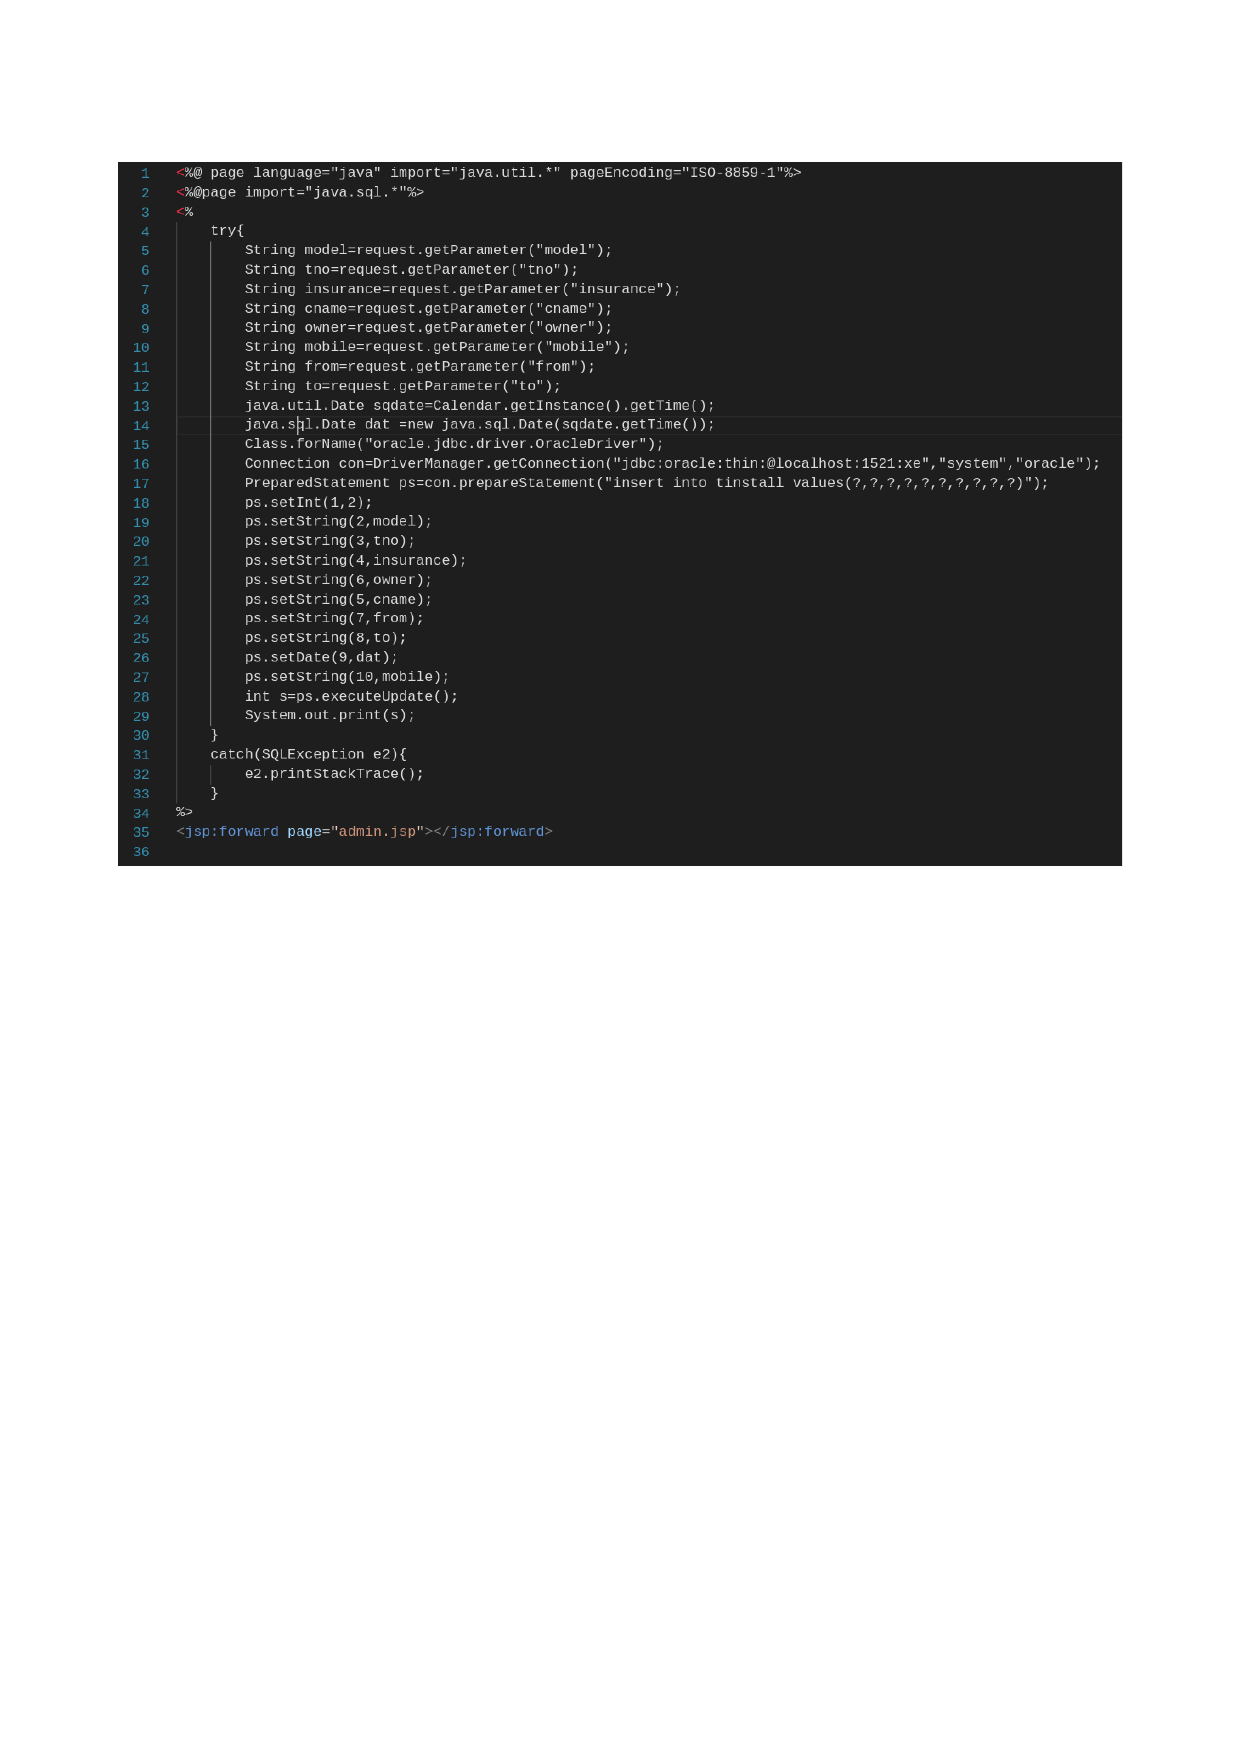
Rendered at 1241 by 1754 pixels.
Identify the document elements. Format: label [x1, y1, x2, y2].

picture [118, 162, 1123, 866]
